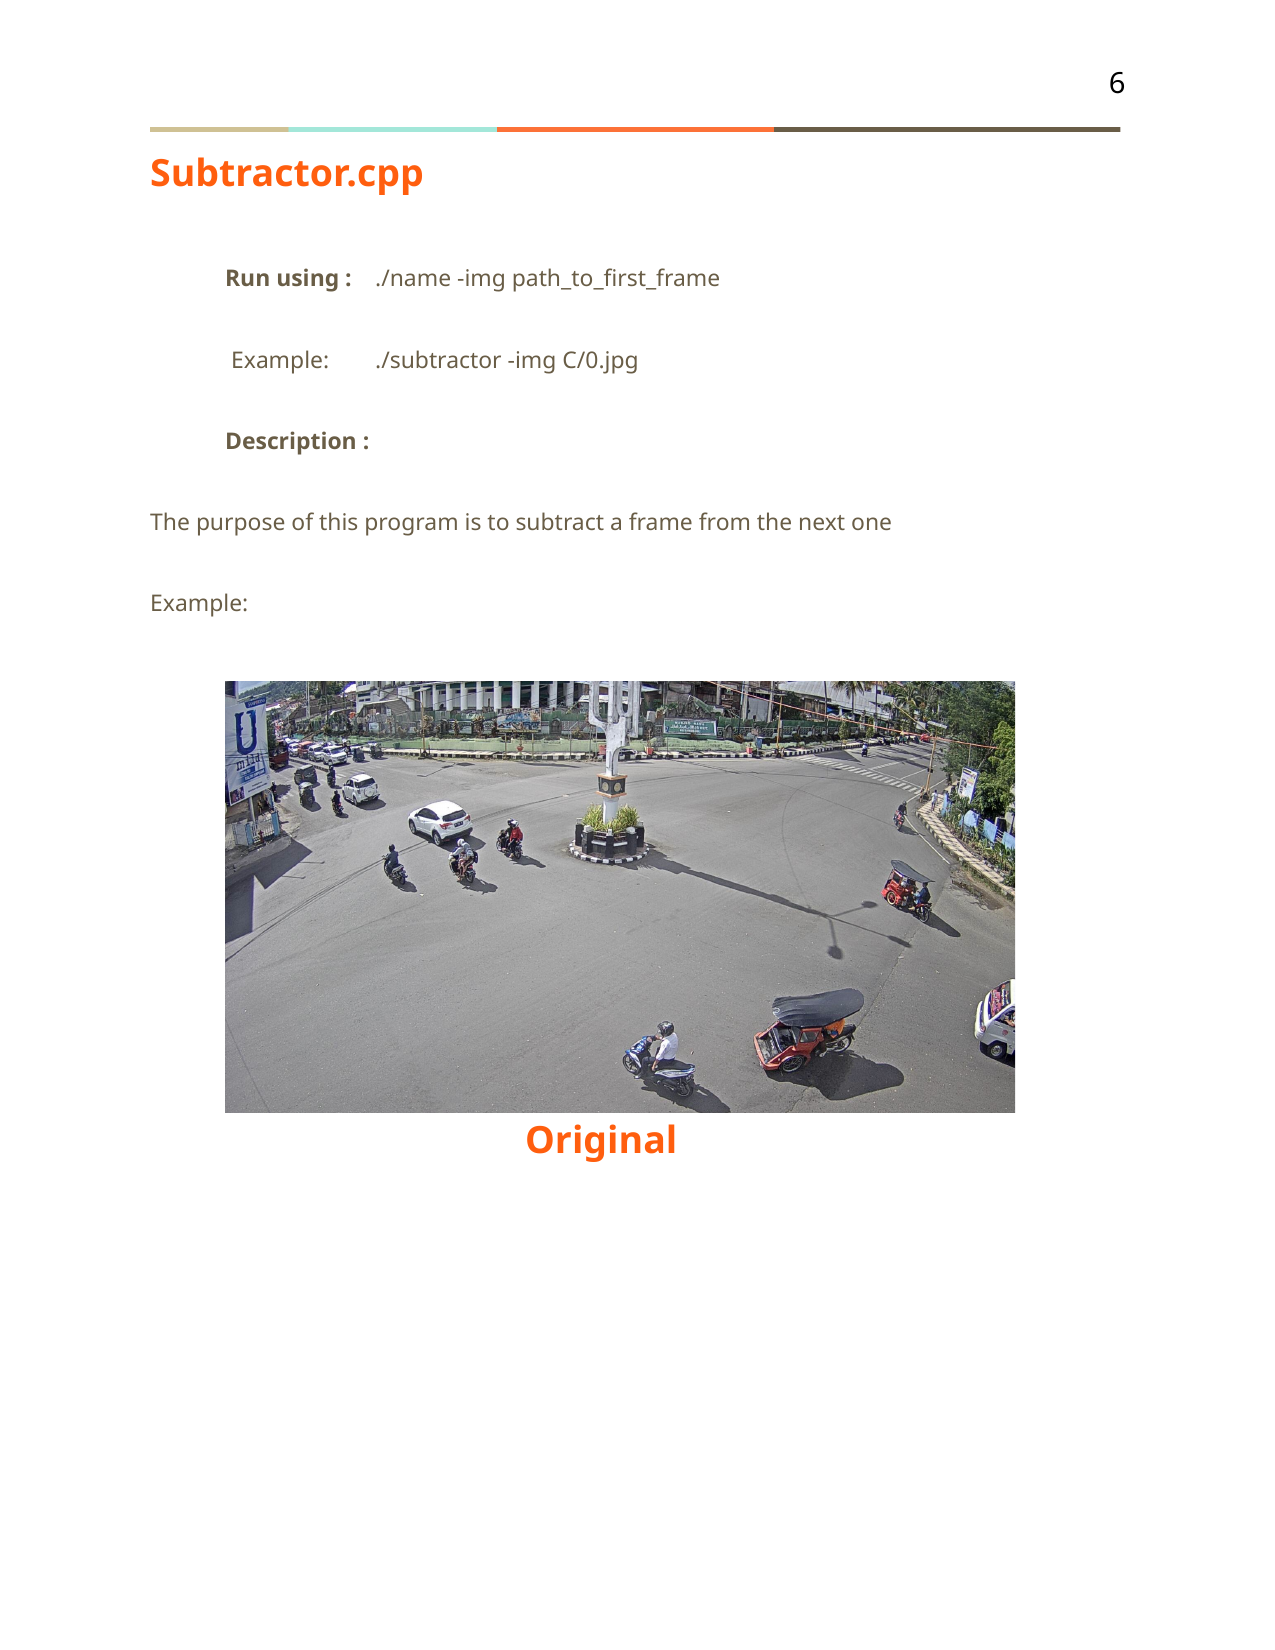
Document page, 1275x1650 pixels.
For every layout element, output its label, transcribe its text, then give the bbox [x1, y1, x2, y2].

subtitle Run using : ./name -img path_to_first_frame [150, 262, 1125, 293]
subtitle Example: ./subtractor -img C/0.jpg [150, 343, 1125, 375]
subtitle Example: [150, 587, 1125, 618]
subtitle Original [150, 1113, 1125, 1164]
picture [150, 127, 1121, 132]
subtitle Subtractor.cpp [150, 146, 1125, 197]
subtitle The purpose of this program is to subtract a frame from the next one [150, 506, 1125, 537]
subtitle Description : [150, 425, 1125, 456]
picture [225, 681, 1016, 1113]
